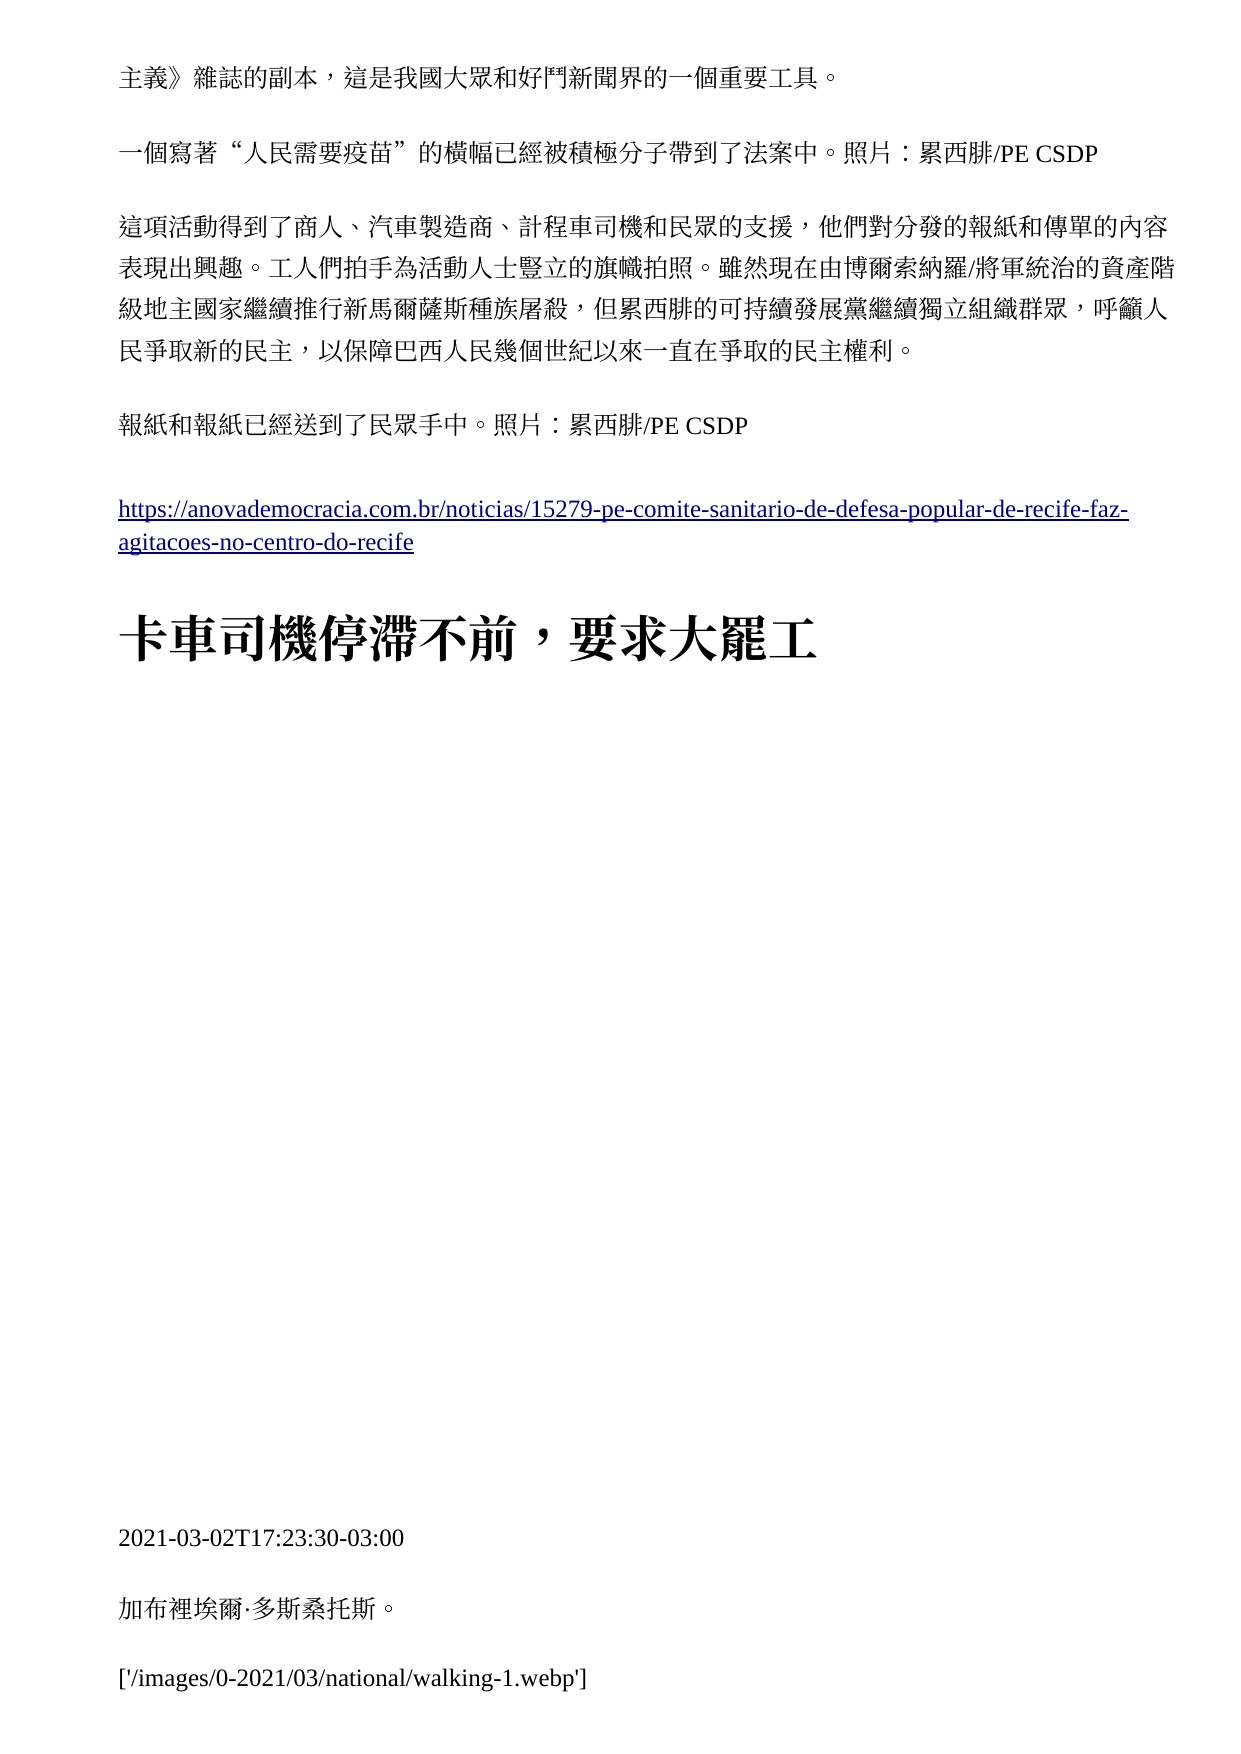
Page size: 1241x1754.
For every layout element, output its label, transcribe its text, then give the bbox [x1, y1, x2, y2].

text 主義》雜誌的副本，這是我國大眾和好鬥新聞界的一個重要工具。 一個寫著“人民需要疫苗”的橫幅已經被積極分子帶到了法案中。照片：累西腓/PE CSDP 這項活動得到了商人、汽車製造商、計程車司機和民眾的支援，他們對分發的報紙和傳單的內容表現出興趣。工人們拍手為活動人士豎立的旗幟拍照。雖然現在由博爾索納羅/將軍統治的資產階級地主國家繼續推行新馬爾薩斯種族屠殺，但累西腓的可持續發展黨繼續獨立組織群眾，呼籲人民爭取新的民主，以保障巴西人民幾個世紀以來一直在爭取的民主權利。 報紙和報紙已經送到了民眾手中。照片：累西腓/PE CSDP [118, 59, 1181, 442]
text https://anovademocracia.com.br/noticias/15279-pe-comite-sanitario-de-defesa-popular-de-recife-faz-agitacoes-no-centro-do-recife [118, 461, 1181, 556]
text 2021-03-02T17:23:30-03:00 加布裡埃爾·多斯桑托斯。 ['/images/0-2021/03/national/walking-1.webp'] 卡車司機在Itaborai時間附近的Nitero路上癱瘓。照片：複製品 來自全國各地的卡車司機宣佈舉行大罷工。導火索是燃油價格的新調整，特別是柴油價格，3月2日上漲了5%，這是不到三週內的第二個高點。 3月1日晚，在里約大都會地區的義大利尼特羅-馬尼拉高速公路上，卡車司機們把卡車停在一個停車點上，排起長隊向馬格e方向駛去。 公路上的司機在社交網路上報道了這一行為的嚴重性：“馬尼拉停車……想罷工！另一名囚犯說，“卡車司機在路邊停在馬尼拉。再來一次。” 在維斯帕西亞諾，在米納斯吉拉斯的大都市地區，大約100輛卡車停在BR-040公路的路肩，在511公里處，在裡貝德內維斯市的時間，在3月2日上午。 該類別抗議荒謬的燃料價格。我們的目標是降低價格，因為70%是獲得燃料和30%的卡車司機。如果你爆胎了，就完了。“你一分錢也掙不到，而且還要花錢去工作，”布魯諾·科斯塔說，他是米納斯法案的參與者之一。 在卡車司機的兩次抗議中，警察到那個地方鎮壓和恐嚇工人的鬥爭。 漲價 巴西石油公司將汽油價格提高了4.8%，每升0.12雷亞爾，因此每升2.60雷亞爾的汽油將出售給經銷商。柴油已經增加了5%，即每升0.13雷亞爾，並進行了重新調整。分銷商的價格為每升2.71雷亞爾。 卡車司機們並不否認即將到來的罷工：“我不會重複總統的話，但是‘結束了，夥計’。”別再賭了。現在是時候讓所有的工人，自由職業者和卡車司機再次走到一起了。我們將再次展示我們的實力，”巴西機動車駕駛員協會（Abrava）主席華萊士·蘭迪姆（Wallace Landim）說，他被稱為“哭泣的人”。 分數之間的鬥爭暴露了政府面對即將癱瘓的脆弱性。 這位高管強調，儘管巴西石油公司（Petrobras）總裁羅伯託•卡斯特羅•布蘭科（Roberto Castello Branco）仍然主張公司的價格政策：“價格既不貴也不便宜，價格是市場價格。”。如果巴西想成為一個市場經濟體，就必須有市場價格。低於市場價格有很多後果，有些是不可預見的，有些是可預測的，但總是負面的，”這位官員說。 正如卡斯特羅·布蘭科（Castelo Branco）一樣，以保羅·蓋德斯（Paulo Guedes）為首的政府經濟部門的成員也為定價政策辯護。這一立場與卡車司機的利益形成了直接對比，他們為巴西的現實尋求更實惠的價格，而不是與國際市場相匹配的價格。 由於任命了若阿金·席爾瓦將軍和盧納將軍，武裝部隊的最高指揮部（其有機聯絡與巴西大資產階級的官僚部分一致）試圖預測卡車罷工，從而為直接干預國家開啟了可能性。重建2018年發生的卡車司機罷工事件將對建制派構成巨大危險。 “連續第五次增加燃料對巴西民眾的影響是災難性的，因為我們對所有產品都有連鎖效應，”召集卡車司機的協會主席喊道，該協會還指控“有效措施，而不是空洞的承諾和不兌現” 阿布拉瓦總統還譴責了聯邦政府在卡車司機中對疫苗接種的放蕩行為，“但是政府不尊重這種流行病。州長不在，總統不在。我們只是有偏見。”“他們把它放在第一位，但疫苗沒有到達，”他談到政府承諾在疫苗接種計劃中優先考慮卡車司機。 在米納斯吉拉斯，米納斯吉拉斯州（Sindtanque MG）燃料運輸公司和石油衍生品聯盟主席Irani Gomes說，來自全國各地的坦納公司代表將於3月4日開會討論反對巴西石油公司價格調整的可能行動。這位領導人說：“全國性罷工可能會發生，工會已經出現癱瘓的跡象。”。 @OperacoesRio@legal@Monit SEGu BR@Informacoes@Caosnorio1@jornanoar@ComunidadesRJ@Informu rj@InformeRJO@alertrio 24小時35；BDRJ 由於燃料增加，卡車司機開始在馬尼拉的BR101罷工。pic.twitter.com/9MuszQ4qAyradardabrasil（@radardabrasil）2021年3月2日 [118, 1490, 1181, 1692]
subtitle 卡車司機停滯不前，要求大罷工 [118, 600, 1181, 672]
